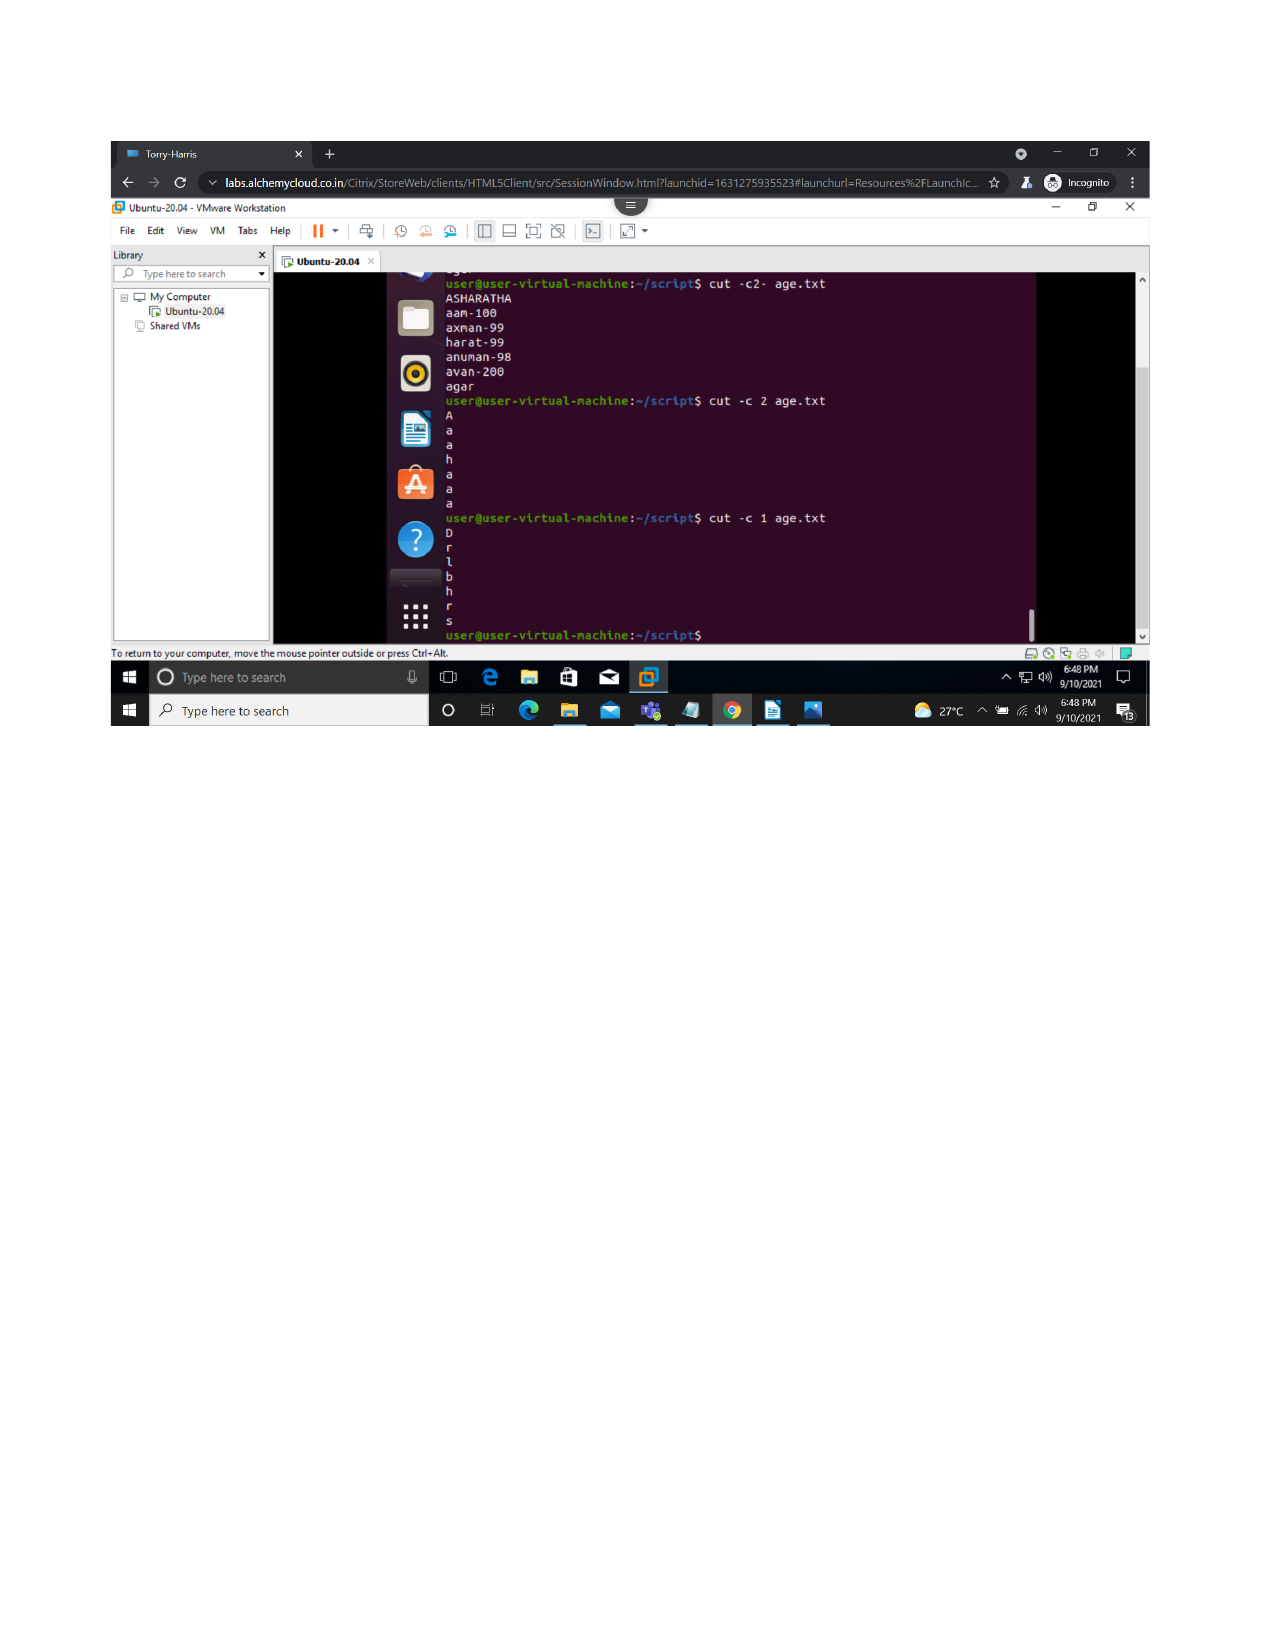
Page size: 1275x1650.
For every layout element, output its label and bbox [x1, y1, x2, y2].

picture [110, 141, 1150, 726]
